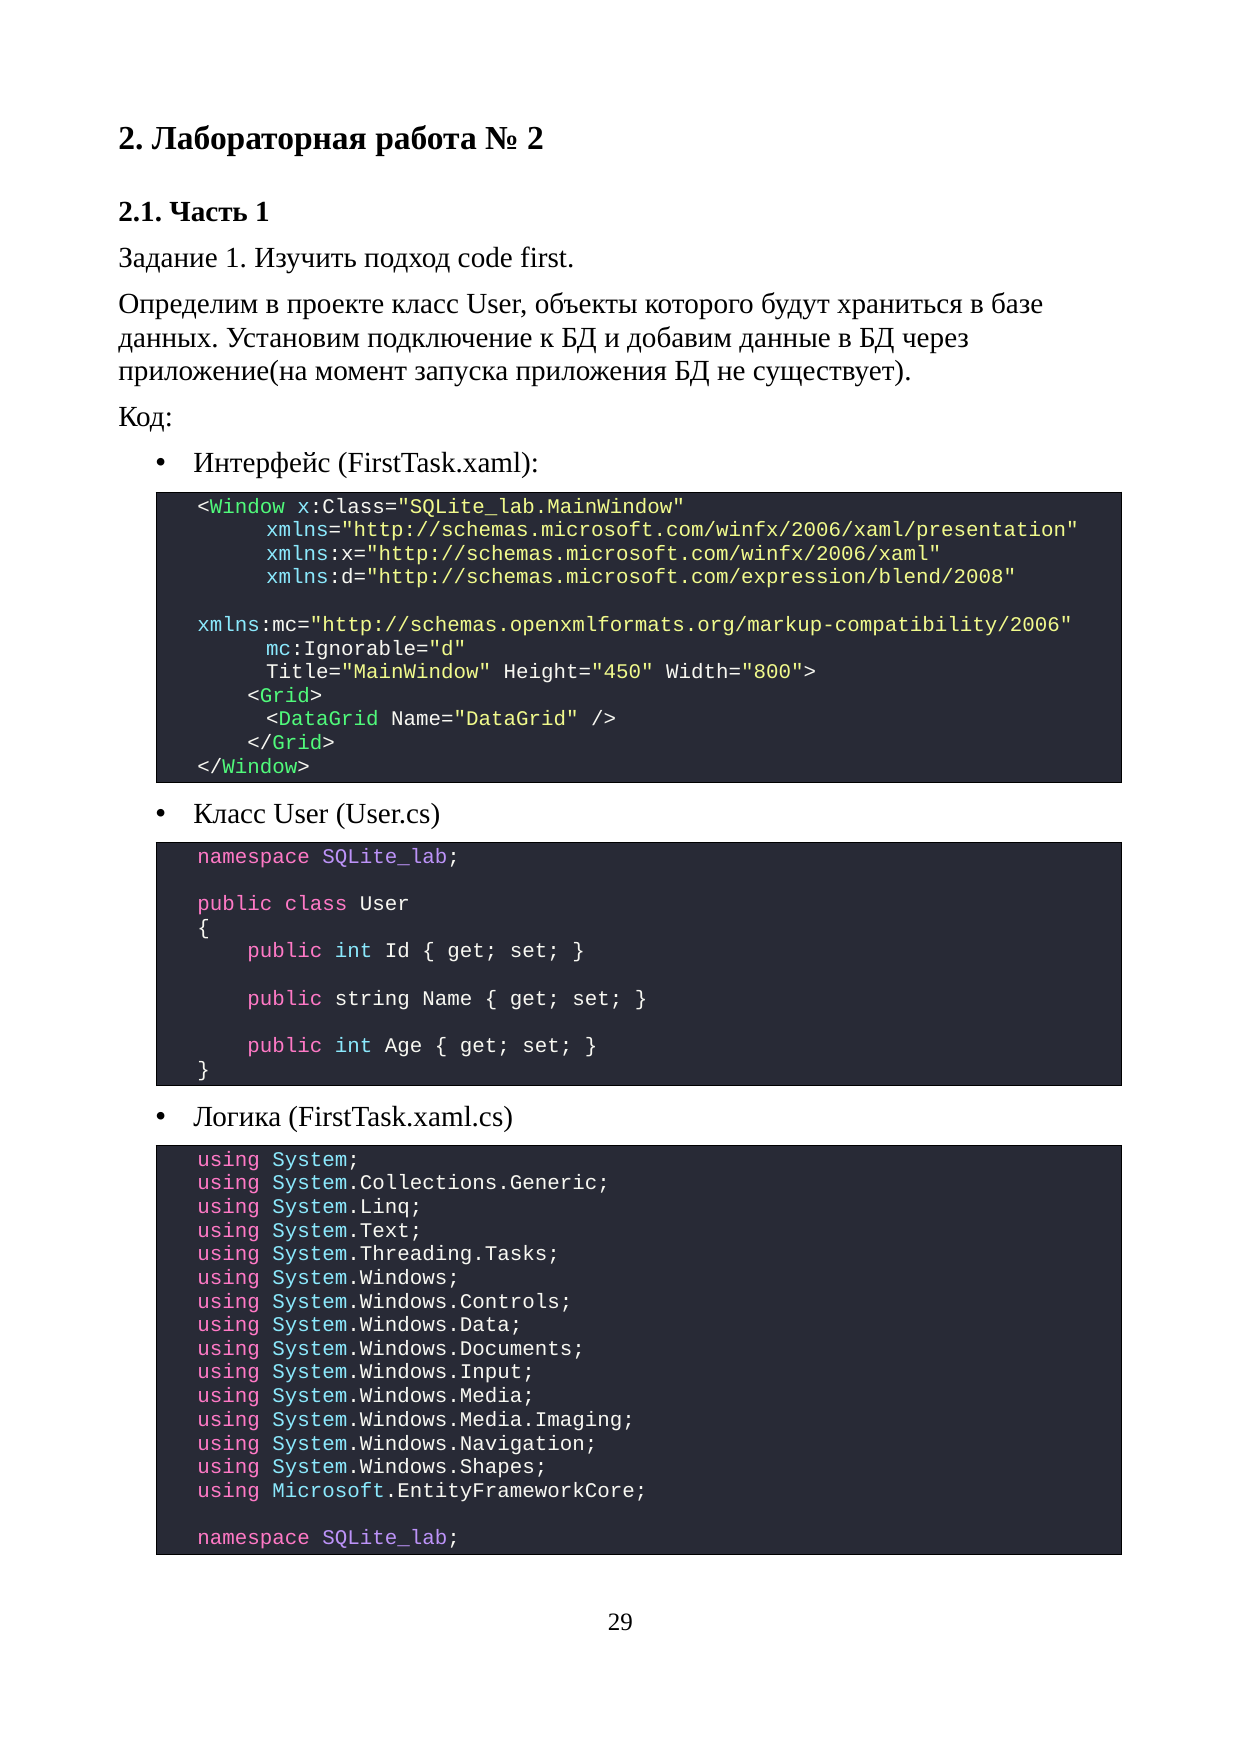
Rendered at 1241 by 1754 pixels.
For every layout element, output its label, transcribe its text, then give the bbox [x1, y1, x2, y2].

list Логика (FirstTask.xaml.cs) [156, 1099, 1122, 1132]
list using System.Windows.Media; [157, 1381, 1121, 1405]
list using System.Windows.Data; [157, 1310, 1121, 1334]
list namespace SQLite_lab; [157, 843, 1121, 866]
list Класс User (User.cs) [156, 796, 1122, 829]
list using System.Windows.Media.Imaging; [157, 1405, 1121, 1428]
list using System.Windows.Navigation; [157, 1428, 1121, 1452]
list xmlns:mc="http://schemas.openxmlformats.org/markup-compatibility/2006" [157, 586, 1121, 633]
list namespace SQLite_lab; [157, 1523, 1121, 1554]
text Определим в проекте класс User, объекты которого будут храниться в базе данных. Установим подключение к БД и добавим данные в БД через приложение(на момент запуска приложения БД не существует). [118, 286, 1122, 387]
list </Window> [157, 752, 1121, 782]
subtitle Часть 1 [118, 194, 1122, 228]
list using System.Threading.Tasks; [157, 1239, 1121, 1263]
list using System.Collections.Generic; [157, 1168, 1121, 1192]
text Задание 1. Изучить подход code first. [118, 240, 1122, 274]
list Интерфейс (FirstTask.xaml): [156, 446, 1122, 479]
list <Grid> [157, 681, 1121, 704]
list using System.Windows.Documents; [157, 1334, 1121, 1358]
list using System.Windows.Input; [157, 1358, 1121, 1381]
list public class User [157, 889, 1121, 913]
list using System.Windows.Shapes; [157, 1452, 1121, 1476]
list xmlns="http://schemas.microsoft.com/winfx/2006/xaml/presentation" [157, 515, 1121, 539]
list using System.Linq; [157, 1192, 1121, 1216]
list xmlns:d="http://schemas.microsoft.com/expression/blend/2008" [157, 563, 1121, 586]
list public int Id { get; set; } [157, 936, 1121, 960]
list <Window x:Class="SQLite_lab.MainWindow" [157, 493, 1121, 515]
list { [157, 913, 1121, 936]
subtitle Лабораторная работа № 2 [118, 118, 1122, 157]
list Title="MainWindow" Height="450" Width="800"> [157, 657, 1121, 681]
list public int Age { get; set; } [157, 1031, 1121, 1055]
text Код: [118, 399, 1122, 433]
list using System.Windows; [157, 1263, 1121, 1287]
list using Microsoft.EntityFrameworkCore; [157, 1476, 1121, 1499]
list </Grid> [157, 728, 1121, 752]
list xmlns:x="http://schemas.microsoft.com/winfx/2006/xaml" [157, 539, 1121, 563]
list using System; [157, 1146, 1121, 1168]
list public string Name { get; set; } [157, 984, 1121, 1007]
list using System.Windows.Controls; [157, 1287, 1121, 1310]
list <DataGrid Name="DataGrid" /> [157, 704, 1121, 728]
list } [157, 1055, 1121, 1085]
list mc:Ignorable="d" [157, 633, 1121, 657]
list using System.Text; [157, 1216, 1121, 1239]
